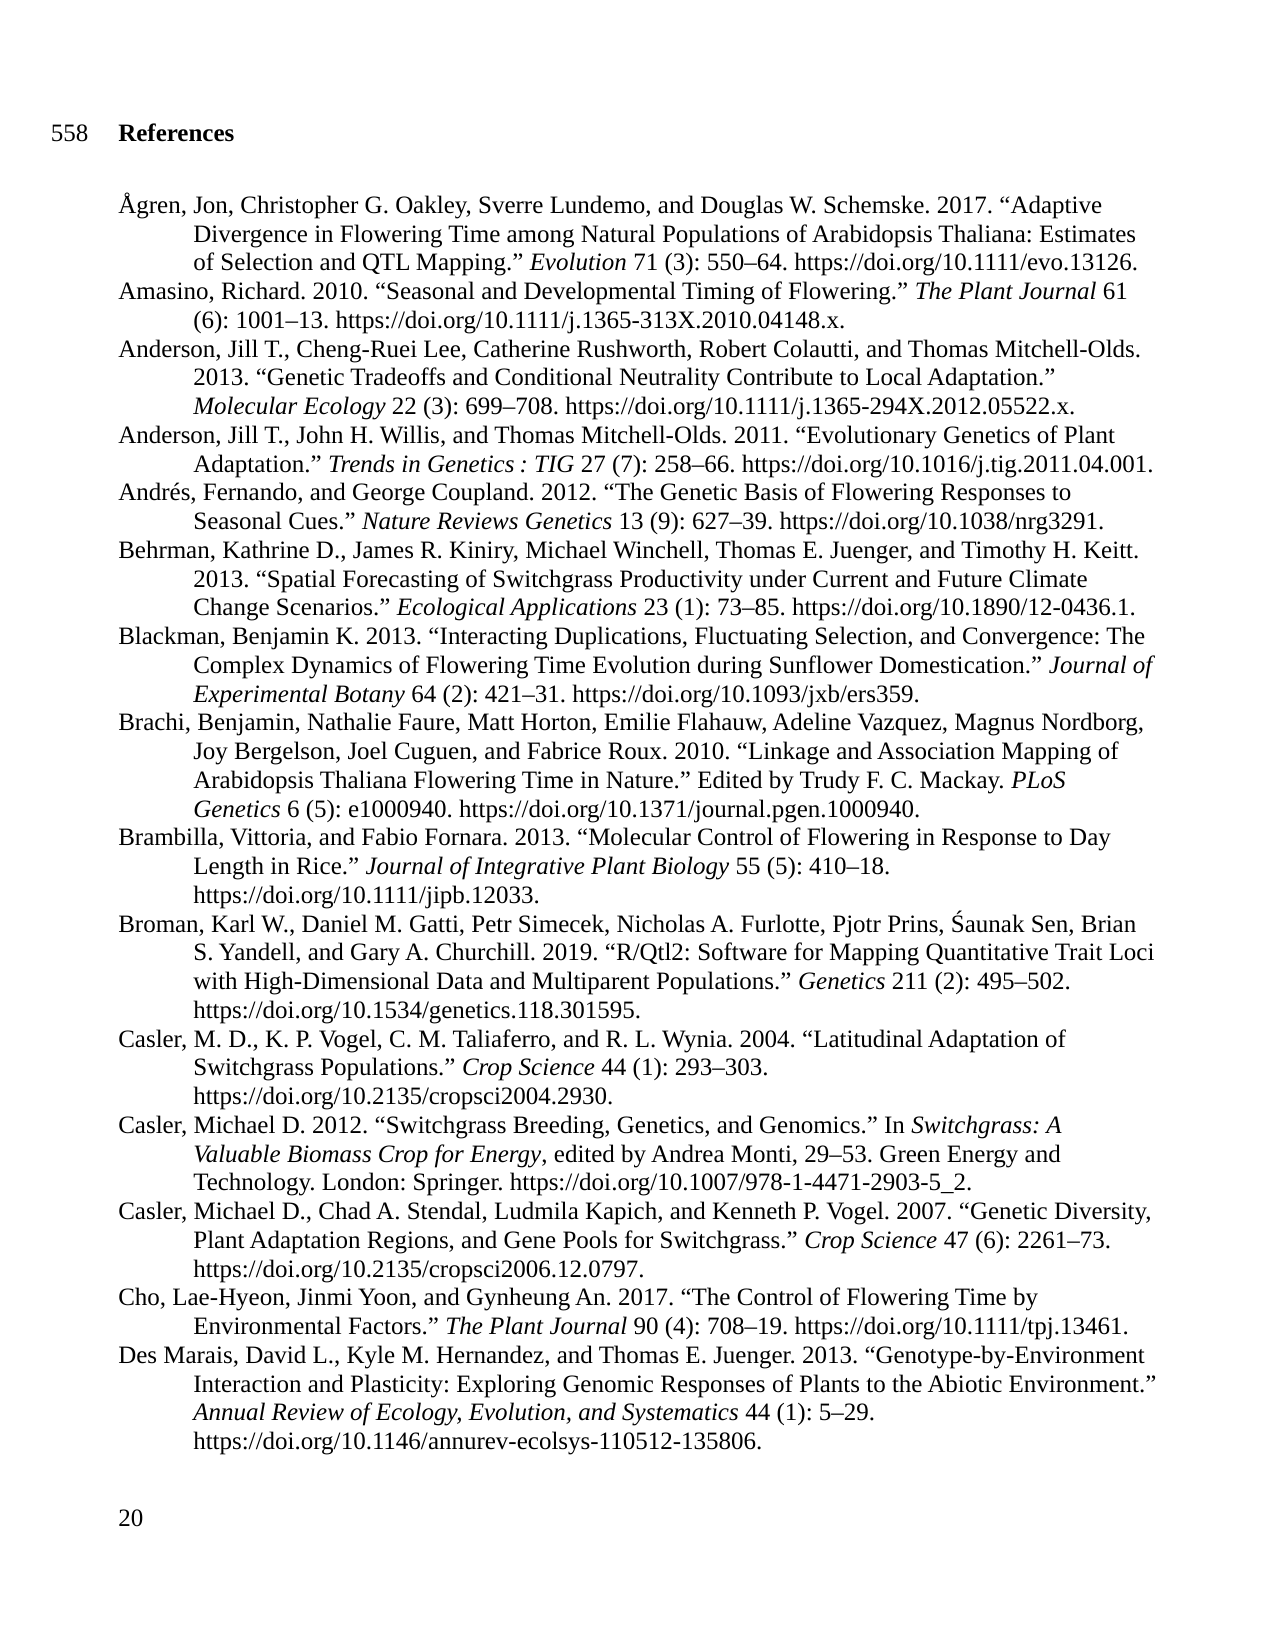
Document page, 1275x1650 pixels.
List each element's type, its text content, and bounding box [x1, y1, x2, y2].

text Amasino, Richard. 2010. “Seasonal and Developmental Timing of Flowering.” The Plant Journal 61 (6): 1001–13. https://doi.org/10.1111/j.1365-313X.2010.04148.x. [118, 276, 1157, 334]
text Casler, M. D., K. P. Vogel, C. M. Taliaferro, and R. L. Wynia. 2004. “Latitudinal Adaptation of Switchgrass Populations.” Crop Science 44 (1): 293–303. https://doi.org/10.2135/cropsci2004.2930. [118, 1024, 1157, 1110]
text Behrman, Kathrine D., James R. Kiniry, Michael Winchell, Thomas E. Juenger, and Timothy H. Keitt. 2013. “Spatial Forecasting of Switchgrass Productivity under Current and Future Climate Change Scenarios.” Ecological Applications 23 (1): 73–85. https://doi.org/10.1890/12-0436.1. [118, 535, 1157, 621]
text Anderson, Jill T., Cheng-Ruei Lee, Catherine Rushworth, Robert Colautti, and Thomas Mitchell-Olds. 2013. “Genetic Tradeoffs and Conditional Neutrality Contribute to Local Adaptation.” Molecular Ecology 22 (3): 699–708. https://doi.org/10.1111/j.1365-294X.2012.05522.x. [118, 334, 1157, 420]
text Brachi, Benjamin, Nathalie Faure, Matt Horton, Emilie Flahauw, Adeline Vazquez, Magnus Nordborg, Joy Bergelson, Joel Cuguen, and Fabrice Roux. 2010. “Linkage and Association Mapping of Arabidopsis Thaliana Flowering Time in Nature.” Edited by Trudy F. C. Mackay. PLoS Genetics 6 (5): e1000940. https://doi.org/10.1371/journal.pgen.1000940. [118, 707, 1157, 822]
text Casler, Michael D. 2012. “Switchgrass Breeding, Genetics, and Genomics.” In Switchgrass: A Valuable Biomass Crop for Energy, edited by Andrea Monti, 29–53. Green Energy and Technology. London: Springer. https://doi.org/10.1007/978-1-4471-2903-5_2. [118, 1110, 1157, 1196]
text Cho, Lae-Hyeon, Jinmi Yoon, and Gynheung An. 2017. “The Control of Flowering Time by Environmental Factors.” The Plant Journal 90 (4): 708–19. https://doi.org/10.1111/tpj.13461. [118, 1282, 1157, 1340]
text Blackman, Benjamin K. 2013. “Interacting Duplications, Fluctuating Selection, and Convergence: The Complex Dynamics of Flowering Time Evolution during Sunflower Domestication.” Journal of Experimental Botany 64 (2): 421–31. https://doi.org/10.1093/jxb/ers359. [118, 621, 1157, 707]
text Des Marais, David L., Kyle M. Hernandez, and Thomas E. Juenger. 2013. “Genotype-by-Environment Interaction and Plasticity: Exploring Genomic Responses of Plants to the Abiotic Environment.” Annual Review of Ecology, Evolution, and Systematics 44 (1): 5–29. https://doi.org/10.1146/annurev-ecolsys-110512-135806. [118, 1340, 1157, 1455]
text Brambilla, Vittoria, and Fabio Fornara. 2013. “Molecular Control of Flowering in Response to Day Length in Rice.” Journal of Integrative Plant Biology 55 (5): 410–18. https://doi.org/10.1111/jipb.12033. [118, 822, 1157, 909]
text References [118, 118, 1157, 147]
text Andrés, Fernando, and George Coupland. 2012. “The Genetic Basis of Flowering Responses to Seasonal Cues.” Nature Reviews Genetics 13 (9): 627–39. https://doi.org/10.1038/nrg3291. [118, 477, 1157, 535]
text Casler, Michael D., Chad A. Stendal, Ludmila Kapich, and Kenneth P. Vogel. 2007. “Genetic Diversity, Plant Adaptation Regions, and Gene Pools for Switchgrass.” Crop Science 47 (6): 2261–73. https://doi.org/10.2135/cropsci2006.12.0797. [118, 1196, 1157, 1282]
text Ågren, Jon, Christopher G. Oakley, Sverre Lundemo, and Douglas W. Schemske. 2017. “Adaptive Divergence in Flowering Time among Natural Populations of Arabidopsis Thaliana: Estimates of Selection and QTL Mapping.” Evolution 71 (3): 550–64. https://doi.org/10.1111/evo.13126. [118, 190, 1157, 276]
text Anderson, Jill T., John H. Willis, and Thomas Mitchell-Olds. 2011. “Evolutionary Genetics of Plant Adaptation.” Trends in Genetics : TIG 27 (7): 258–66. https://doi.org/10.1016/j.tig.2011.04.001. [118, 420, 1157, 477]
text Broman, Karl W., Daniel M. Gatti, Petr Simecek, Nicholas A. Furlotte, Pjotr Prins, Śaunak Sen, Brian S. Yandell, and Gary A. Churchill. 2019. “R/Qtl2: Software for Mapping Quantitative Trait Loci with High-Dimensional Data and Multiparent Populations.” Genetics 211 (2): 495–502. https://doi.org/10.1534/genetics.118.301595. [118, 909, 1157, 1024]
